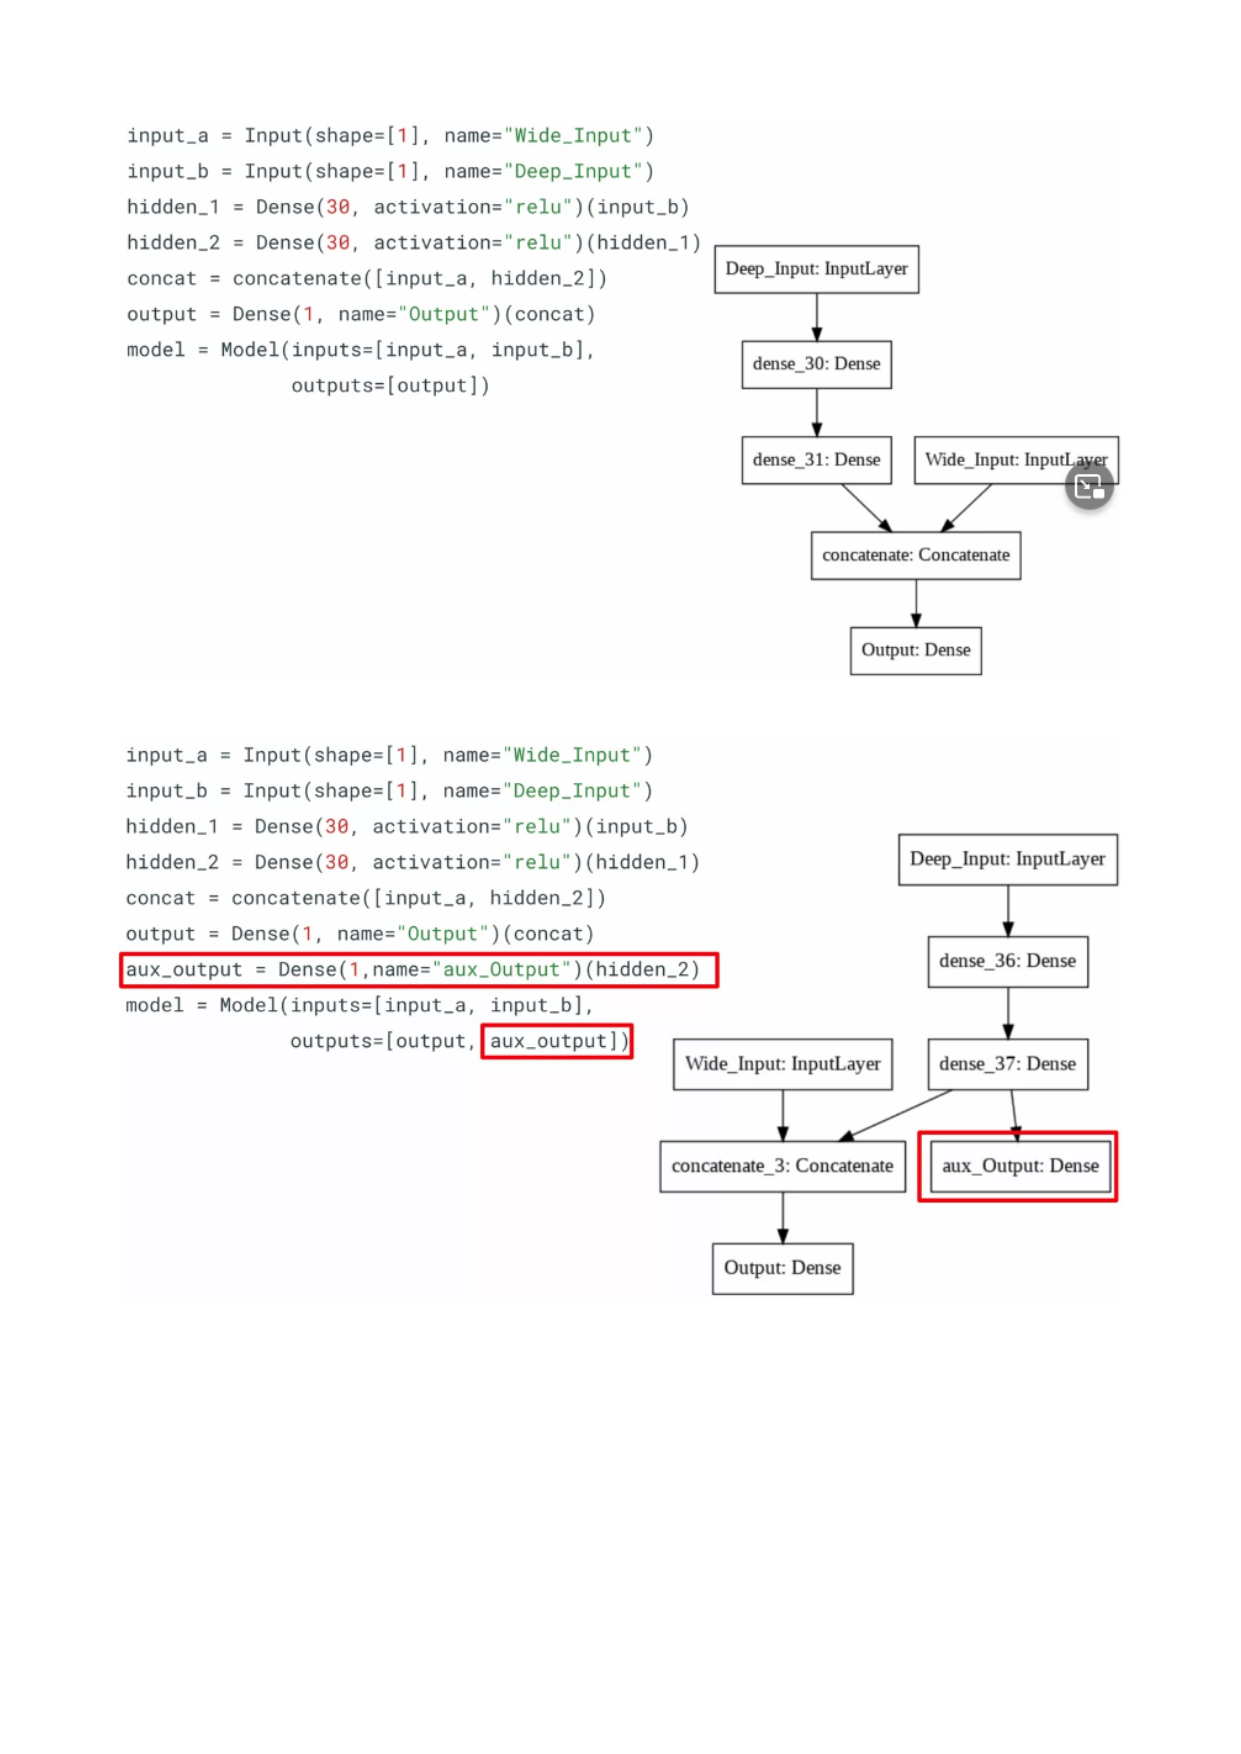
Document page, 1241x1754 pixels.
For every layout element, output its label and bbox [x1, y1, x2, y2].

picture [118, 736, 1123, 1299]
picture [118, 118, 1123, 679]
